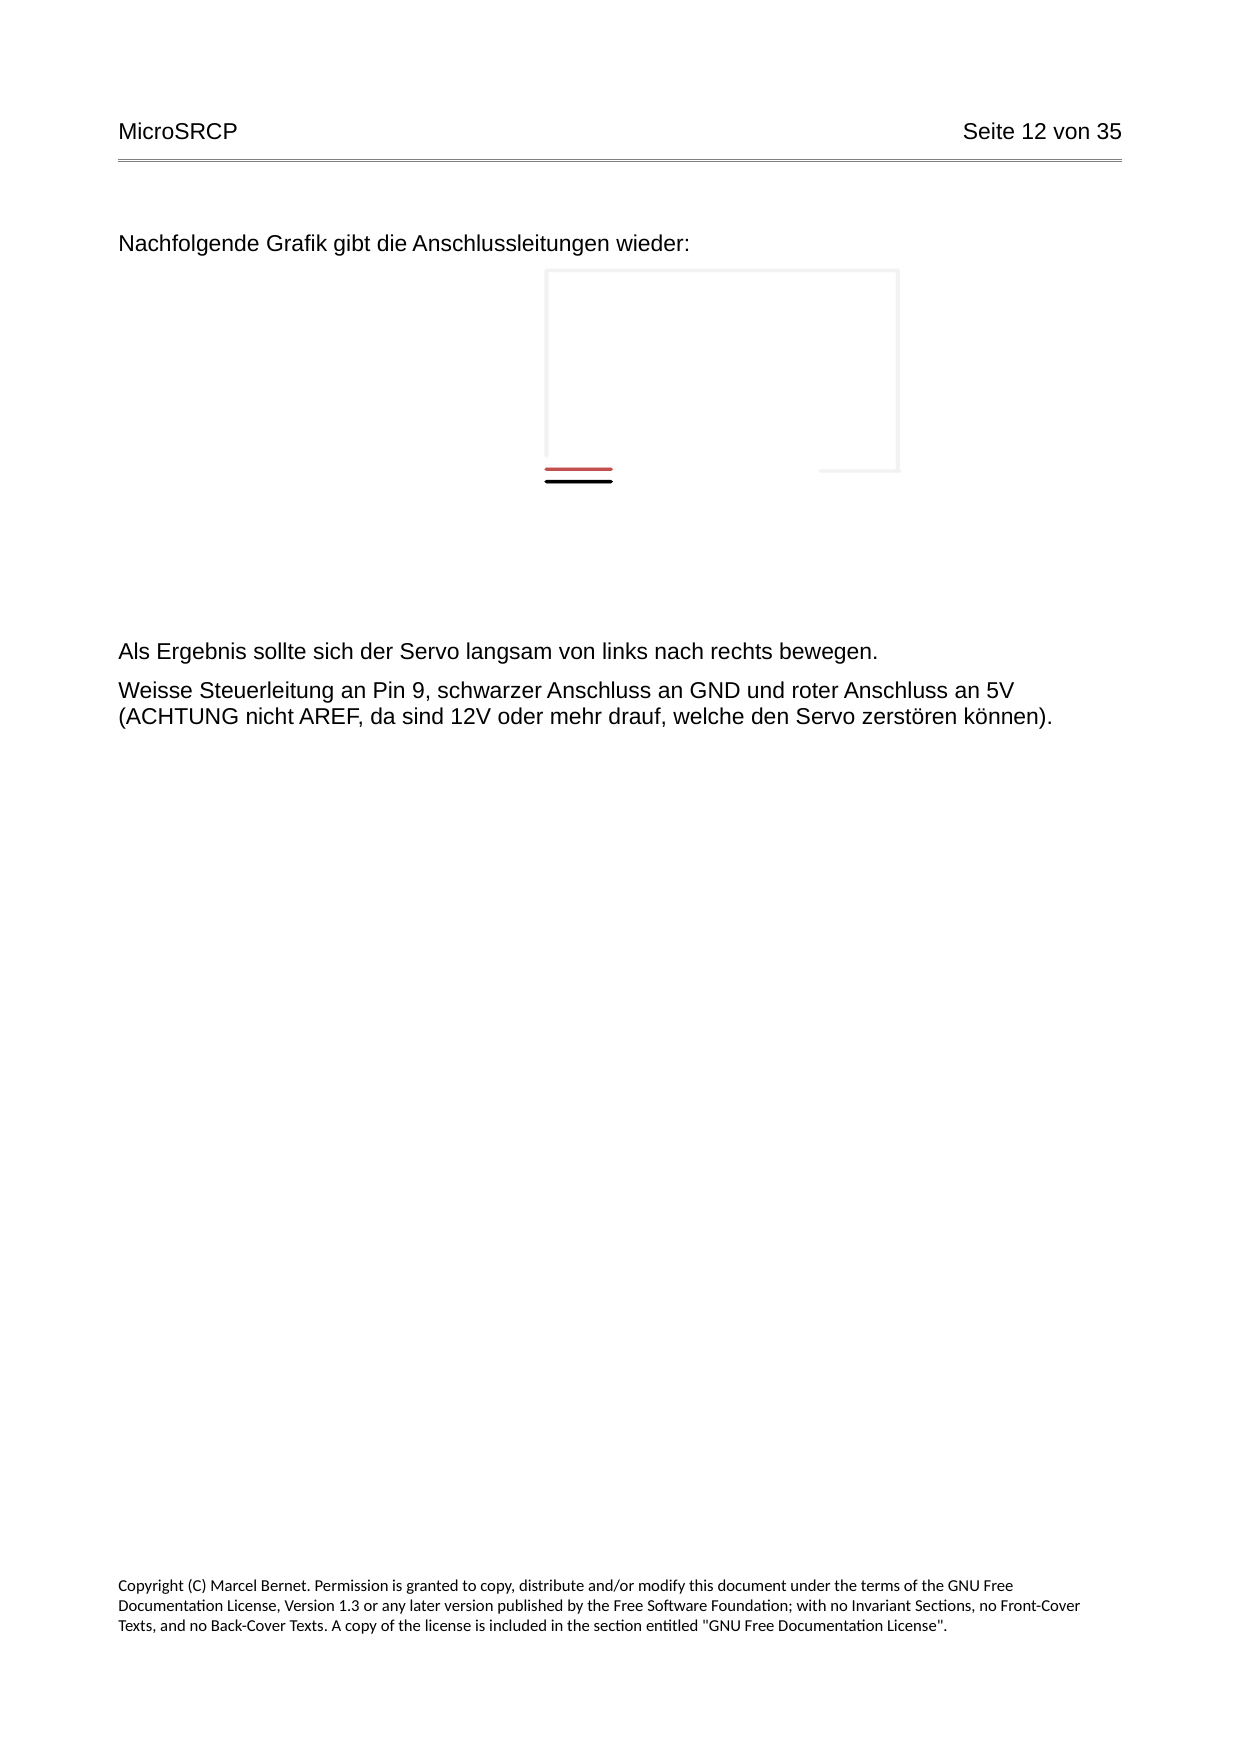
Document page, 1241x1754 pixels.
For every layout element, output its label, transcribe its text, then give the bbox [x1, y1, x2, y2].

text Weisse Steuerleitung an Pin 9, schwarzer Anschluss an GND und roter Anschluss an 5V (ACHTUNG nicht AREF, da sind 12V oder mehr drauf, welche den Servo zerstören können). [118, 677, 1122, 729]
text Nachfolgende Grafik gibt die Anschlussleitungen wieder: [118, 229, 1122, 256]
text Als Ergebnis sollte sich der Servo langsam von links nach rechts bewegen. [118, 638, 1122, 664]
